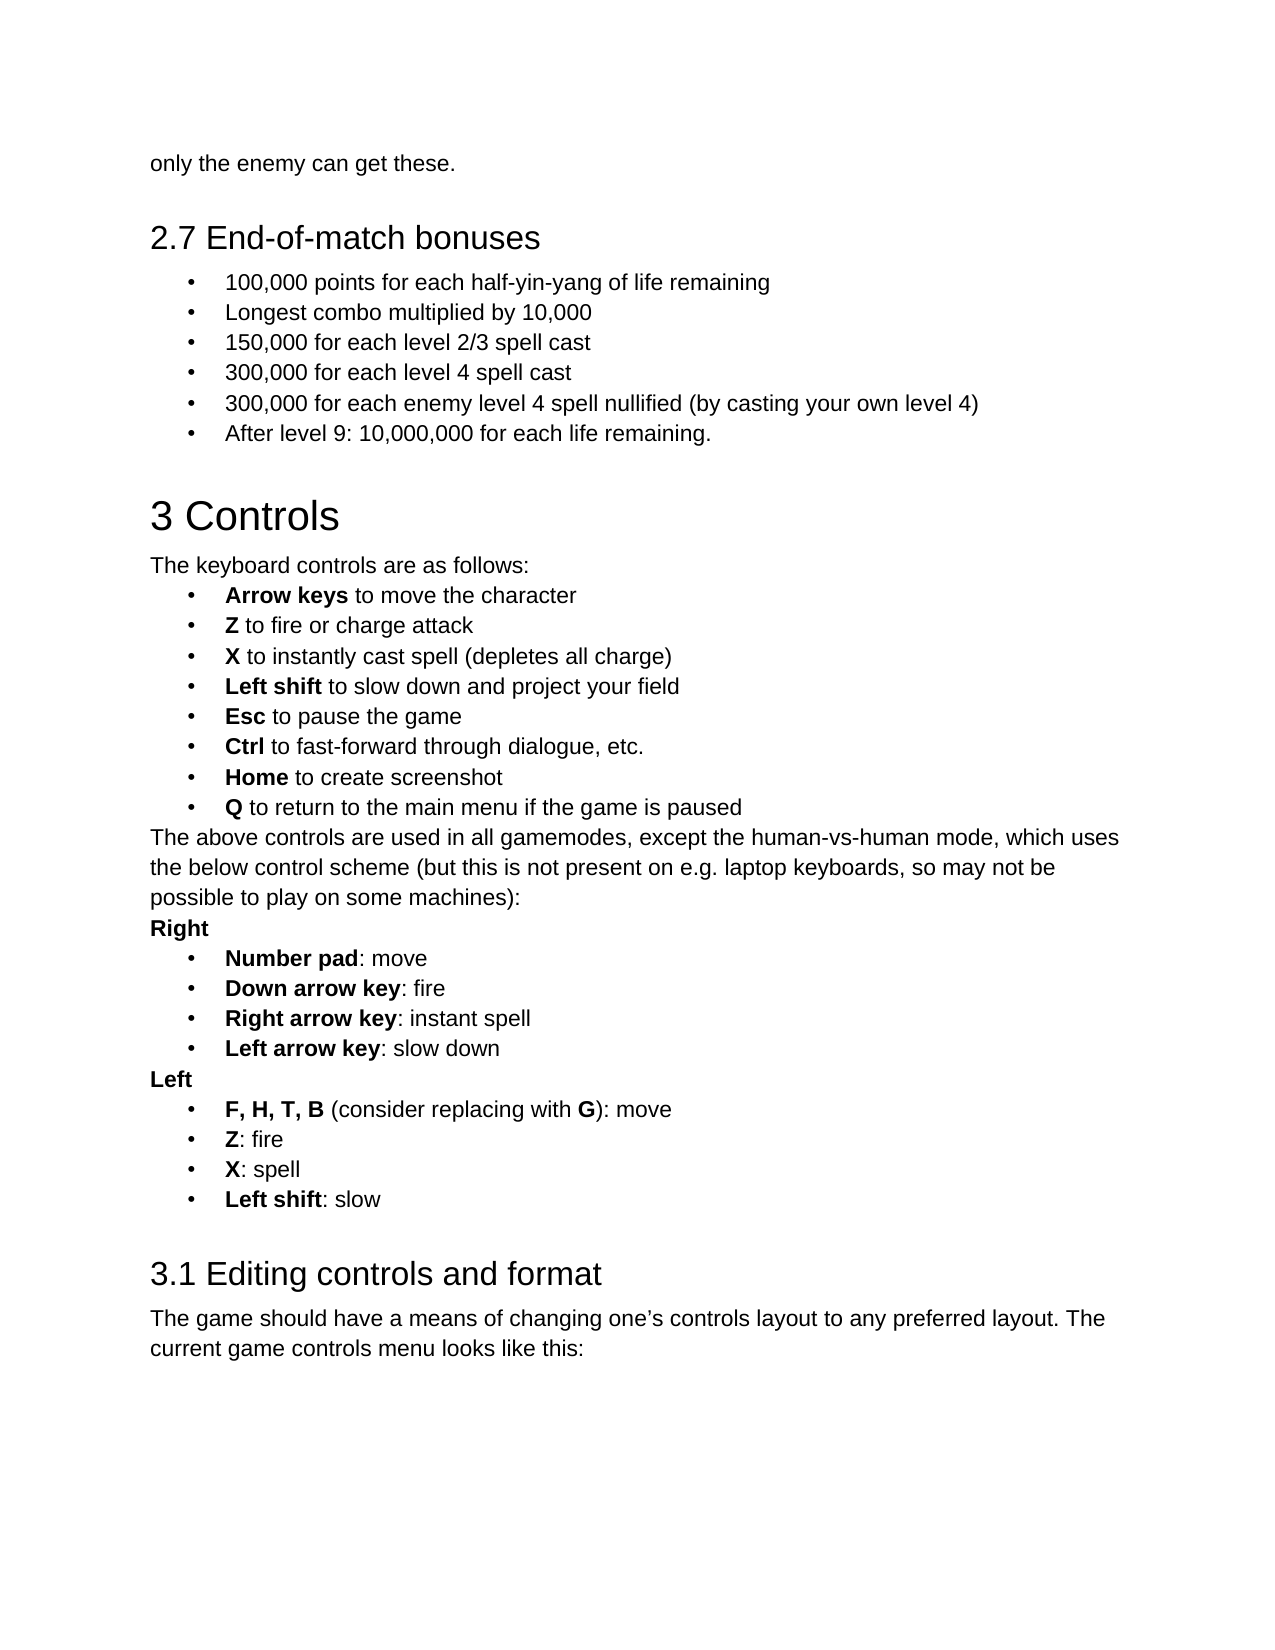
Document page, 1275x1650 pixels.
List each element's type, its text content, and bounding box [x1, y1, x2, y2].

list Left arrow key: slow down [187, 1035, 1125, 1062]
list Arrow keys to move the character [187, 582, 1125, 608]
list Home to create screenshot [187, 763, 1125, 790]
text only the enemy can get these. [150, 150, 1125, 176]
list 150,000 for each level 2/3 spell cast [187, 329, 1125, 355]
list 300,000 for each level 4 spell cast [187, 359, 1125, 386]
list Esc to pause the game [187, 703, 1125, 729]
list Left shift to slow down and project your field [187, 673, 1125, 699]
text The game should have a means of changing one’s controls layout to any preferred layout. The current game controls menu looks like this: [150, 1305, 1125, 1362]
list F, H, T, B (consider replacing with G): move [187, 1096, 1125, 1122]
list Number pad: move [187, 945, 1125, 971]
text Left [150, 1066, 1125, 1092]
list 300,000 for each enemy level 4 spell nullified (by casting your own level 4) [187, 389, 1125, 416]
text The above controls are used in all gamemodes, except the human-vs-human mode, which uses the below control scheme (but this is not present on e.g. laptop keyboards, so may not be possible to play on some machines): [150, 824, 1125, 911]
list Q to return to the main menu if the game is paused [187, 794, 1125, 820]
text Right [150, 914, 1125, 941]
list Longest combo multiplied by 10,000 [187, 299, 1125, 325]
list Down arrow key: fire [187, 975, 1125, 1001]
list After level 9: 10,000,000 for each life remaining. [187, 420, 1125, 446]
list 100,000 points for each half-yin-yang of life remaining [187, 269, 1125, 295]
list Right arrow key: instant spell [187, 1005, 1125, 1031]
list Ctrl to fast-forward through dialogue, etc. [187, 733, 1125, 759]
list X to instantly cast spell (depletes all charge) [187, 643, 1125, 669]
list Z: fire [187, 1126, 1125, 1152]
subtitle 3.1 Editing controls and format [150, 1254, 1125, 1292]
list Left shift: slow [187, 1186, 1125, 1213]
subtitle 3 Controls [150, 492, 1125, 539]
subtitle 2.7 End-of-match bonuses [150, 218, 1125, 256]
list Z to fire or charge attack [187, 612, 1125, 639]
list X: spell [187, 1156, 1125, 1182]
text The keyboard controls are as follows: [150, 552, 1125, 578]
